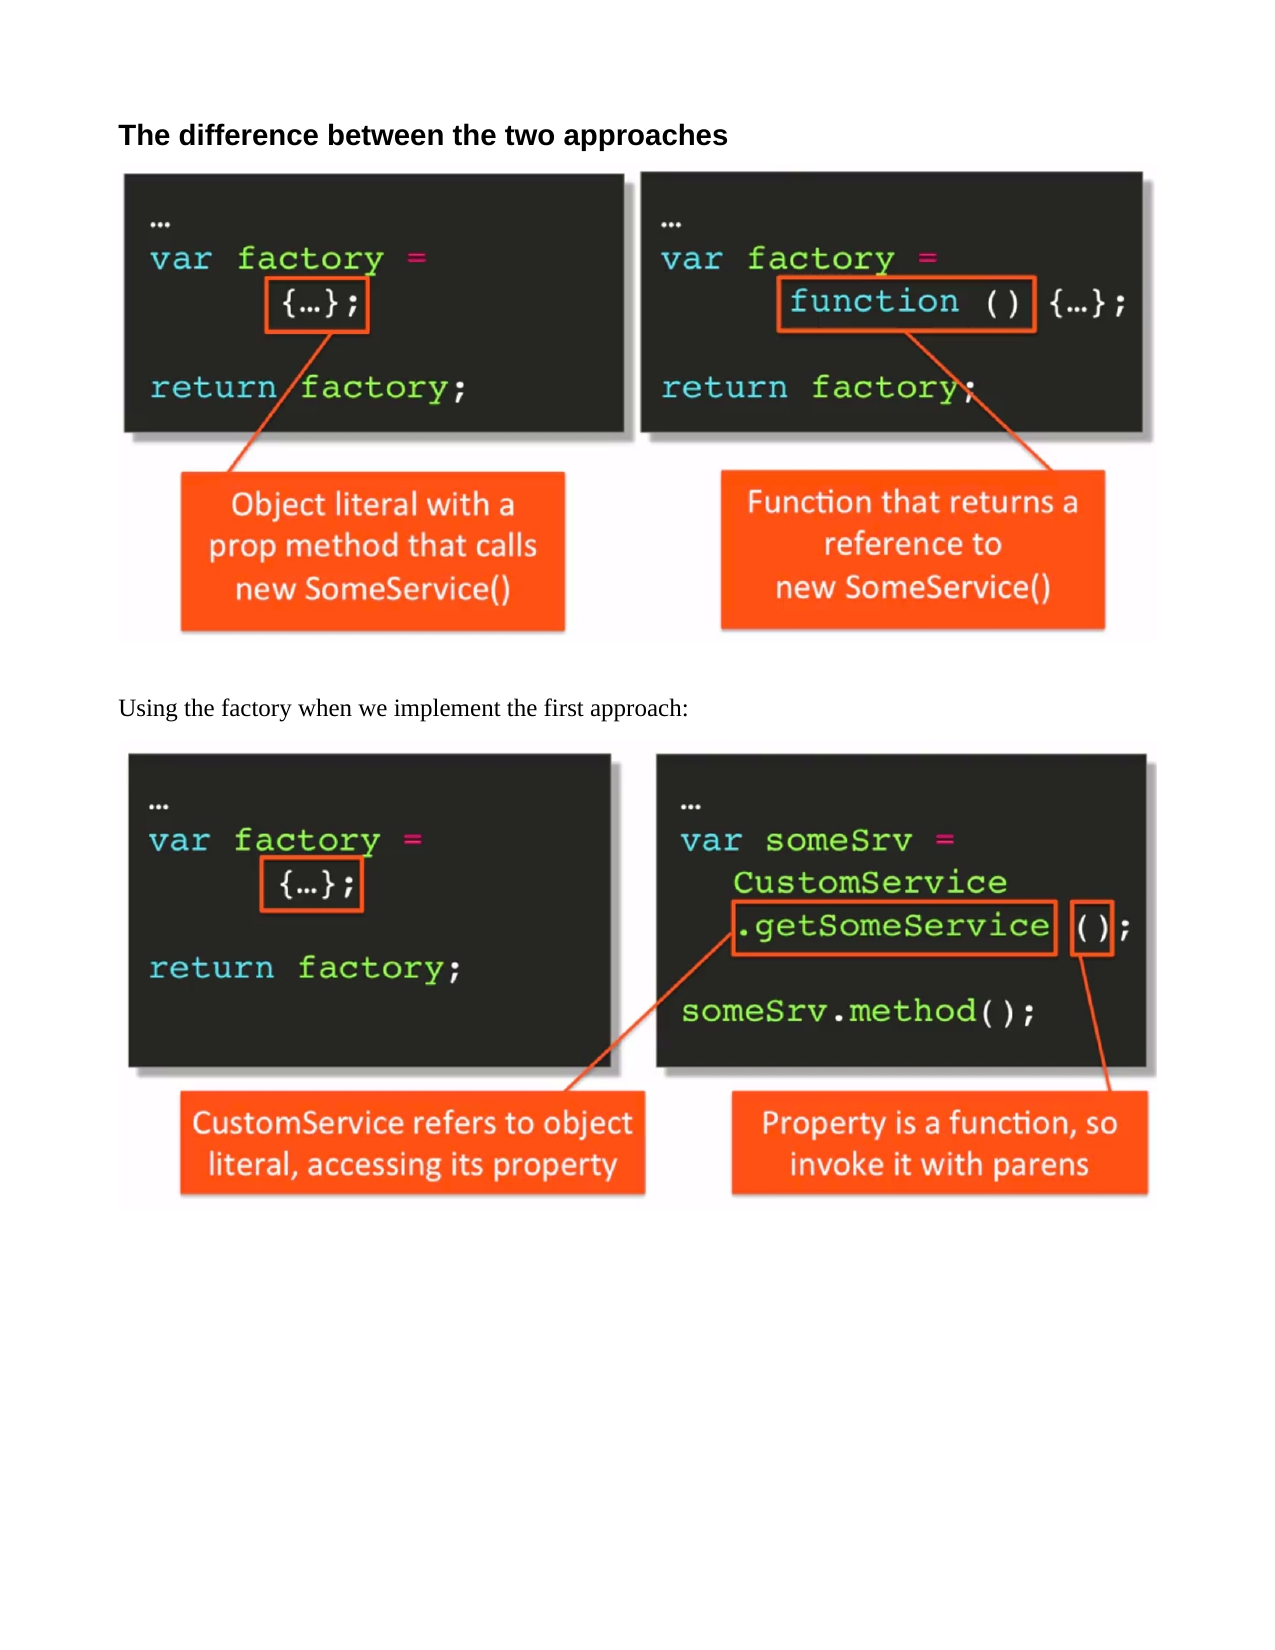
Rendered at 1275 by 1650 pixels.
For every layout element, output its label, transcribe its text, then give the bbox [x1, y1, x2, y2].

subtitle The difference between the two approaches [118, 118, 1157, 152]
picture [118, 741, 1157, 1210]
text Using the factory when we implement the first approach: [118, 693, 1157, 722]
picture [118, 164, 1157, 642]
